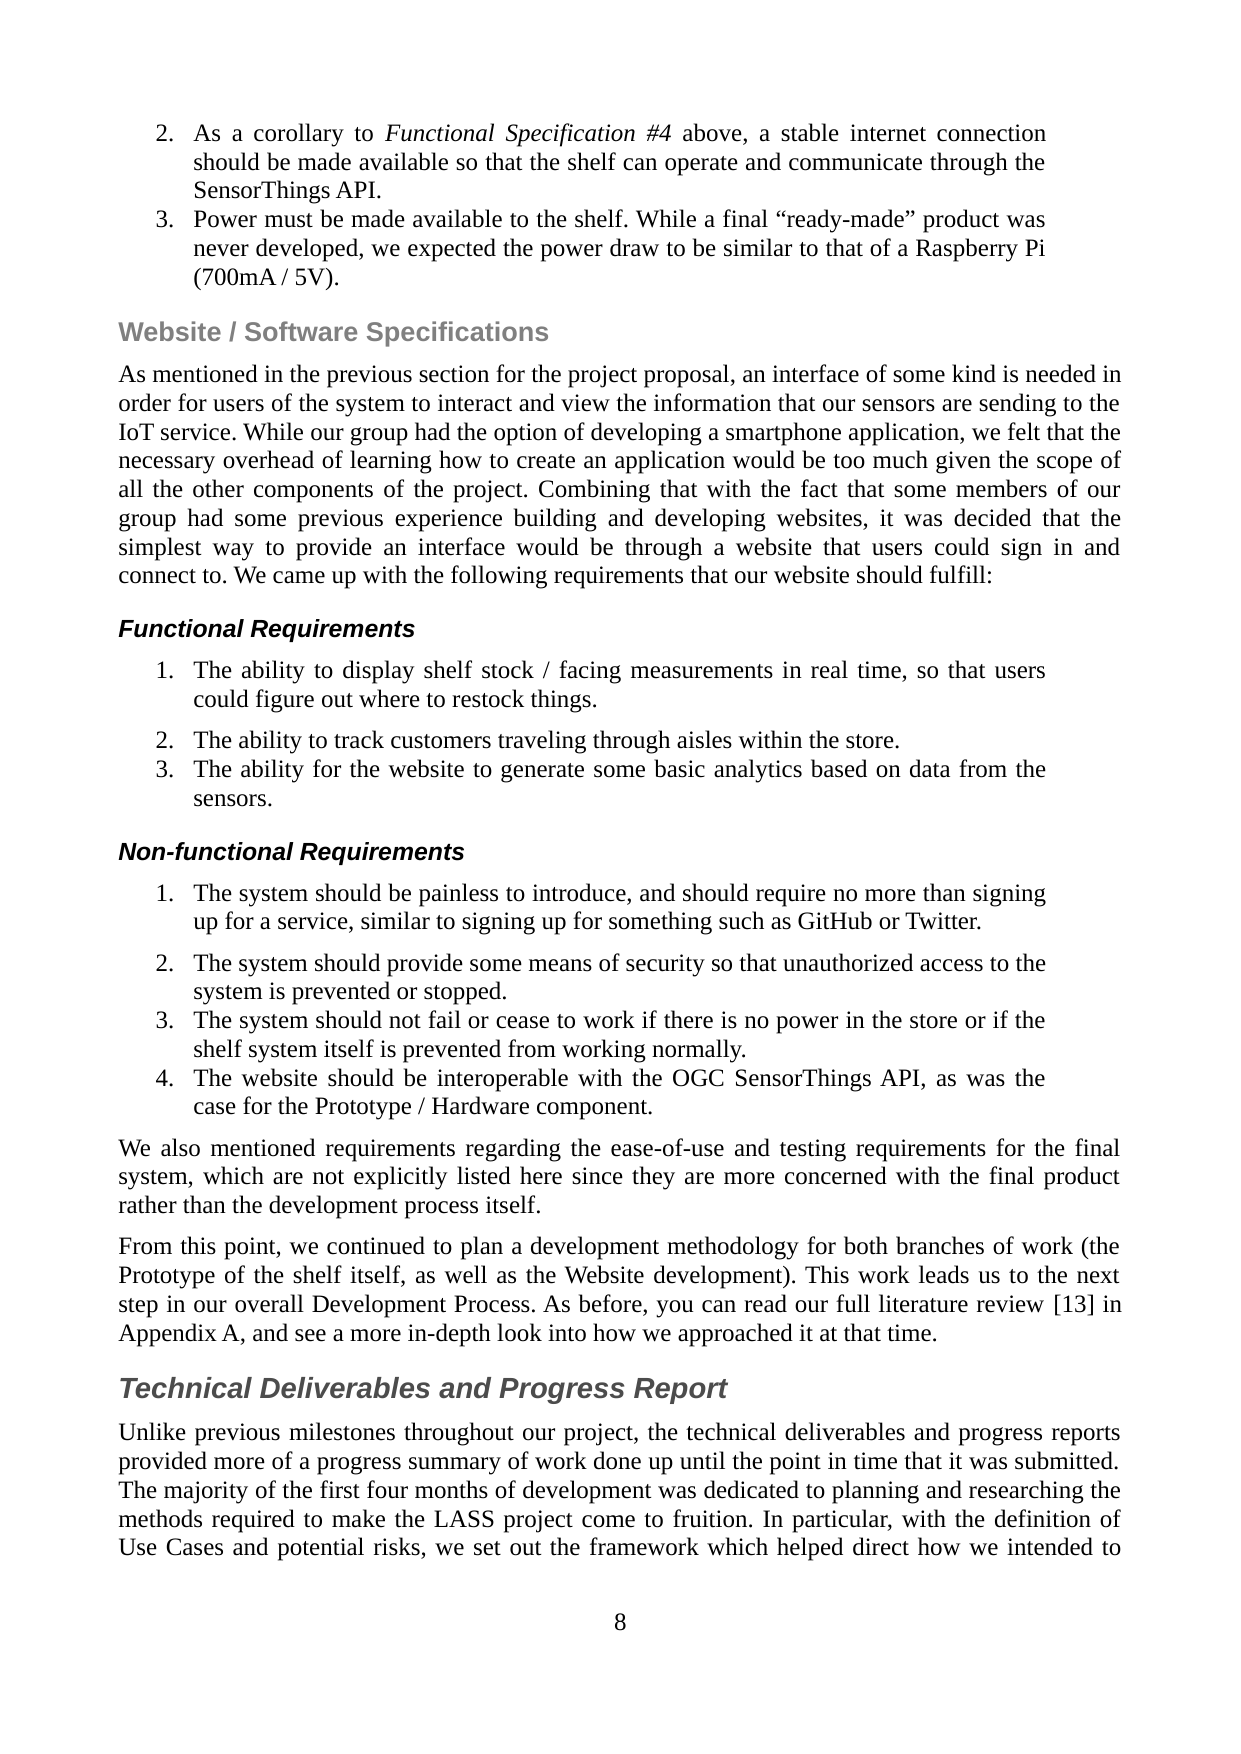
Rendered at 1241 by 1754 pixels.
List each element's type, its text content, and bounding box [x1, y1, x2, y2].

subtitle Functional Requirements [118, 614, 1122, 643]
text Unlike previous milestones throughout our project, the technical deliverables and progress reports provided more of a progress summary of work done up until the point in time that it was submitted. The majority of the first four months of development was dedicated to planning and researching the methods required to make the LASS project come to fruition. In particular, with the definition of Use Cases and potential risks, we set out the framework which helped direct how we intended to [118, 1417, 1122, 1561]
list The website should be interoperable with the OGC SensorThings API, as was the case for the Prototype / Hardware component. [155, 1063, 1047, 1120]
list The system should provide some means of security so that unauthorized access to the system is prevented or stopped. [155, 948, 1047, 1005]
text We also mentioned requirements regarding the ease-of-use and testing requirements for the final system, which are not explicitly listed here since they are more concerned with the final product rather than the development process itself. [118, 1133, 1122, 1219]
list As a corollary to Functional Specification #4 above, a stable internet connection should be made available so that the shelf can operate and communicate through the SensorThings API. [155, 118, 1047, 204]
text From this point, we continued to plan a development methodology for both branches of work (the Prototype of the shelf itself, as well as the Website development). This work leads us to the next step in our overall Development Process. As before, you can read our full literature review [13] in Appendix A, and see a more in-depth look into how we approached it at that time. [118, 1231, 1122, 1346]
subtitle Technical Deliverables and Progress Report [118, 1371, 1122, 1405]
list The system should not fail or cease to work if there is no power in the store or if the shelf system itself is prevented from working normally. [155, 1005, 1047, 1063]
list The ability to track customers traveling through aisles within the store. [155, 725, 1047, 754]
list Power must be made available to the shelf. While a final “ready-made” product was never developed, we expected the power draw to be similar to that of a Raspberry Pi (700mA / 5V). [155, 204, 1047, 291]
subtitle Website / Software Specifications [118, 316, 1122, 347]
text As mentioned in the previous section for the project proposal, an interface of some kind is needed in order for users of the system to interact and view the information that our sensors are sending to the IoT service. While our group had the option of developing a smartphone application, we felt that the necessary overhead of learning how to create an application would be too much given the scope of all the other components of the project. Combining that with the fact that some members of our group had some previous experience building and developing websites, it was decided that the simplest way to provide an interface would be through a website that users could sign in and connect to. We came up with the following requirements that our website should fulfill: [118, 359, 1122, 589]
list The system should be painless to introduce, and should require no more than signing up for a service, similar to signing up for something such as GitHub or Twitter. [155, 878, 1047, 935]
list The ability for the website to generate some basic analytics based on data from the sensors. [155, 754, 1047, 812]
subtitle Non-functional Requirements [118, 837, 1122, 865]
list The ability to display shelf stock / facing measurements in real time, so that users could figure out where to restock things. [155, 655, 1047, 713]
